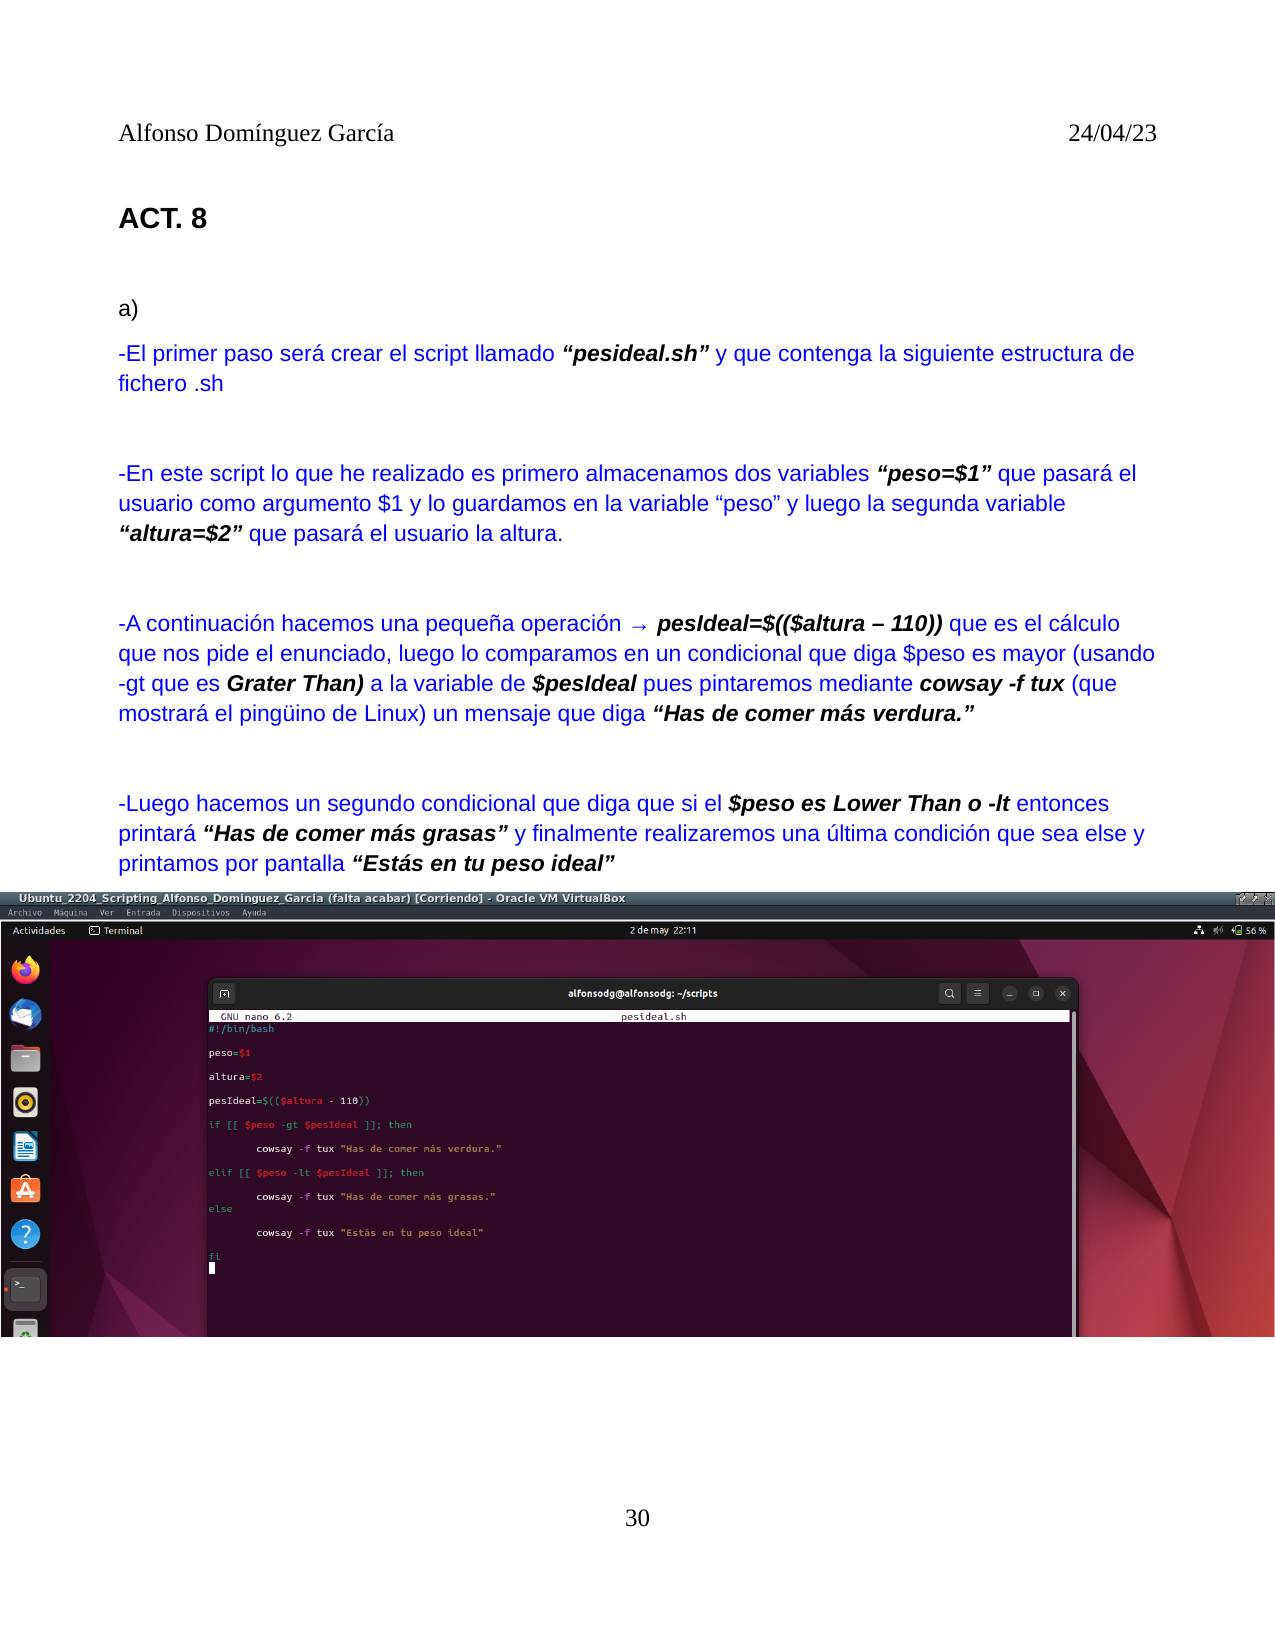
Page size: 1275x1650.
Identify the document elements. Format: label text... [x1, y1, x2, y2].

text -Luego hacemos un segundo condicional que diga que si el $peso es Lower Than o -lt entonces printará “Has de comer más grasas” y finalmente realizaremos una última condición que sea else y printamos por pantalla “Estás en tu peso ideal” [118, 790, 1157, 877]
text a) [118, 295, 1157, 321]
text -El primer paso será crear el script llamado “pesideal.sh” y que contenga la siguiente estructura de fichero .sh [118, 340, 1157, 396]
text -En este script lo que he realizado es primero almacenamos dos variables “peso=$1” que pasará el usuario como argumento $1 y lo guardamos en la variable “peso” y luego la segunda variable “altura=$2” que pasará el usuario la altura. [118, 459, 1157, 546]
text -A continuación hacemos una pequeña operación → pesIdeal=$(($altura – 110)) que es el cálculo que nos pide el enunciado, luego lo comparamos en un condicional que diga $peso es mayor (usando -gt que es Grater Than) a la variable de $pesIdeal pues pintaremos mediante cowsay -f tux (que mostrará el pingüino de Linux) un mensaje que diga “Has de comer más verdura.” [118, 609, 1157, 727]
subtitle ACT. 8 [118, 201, 1157, 235]
picture [0, 892, 1275, 1337]
